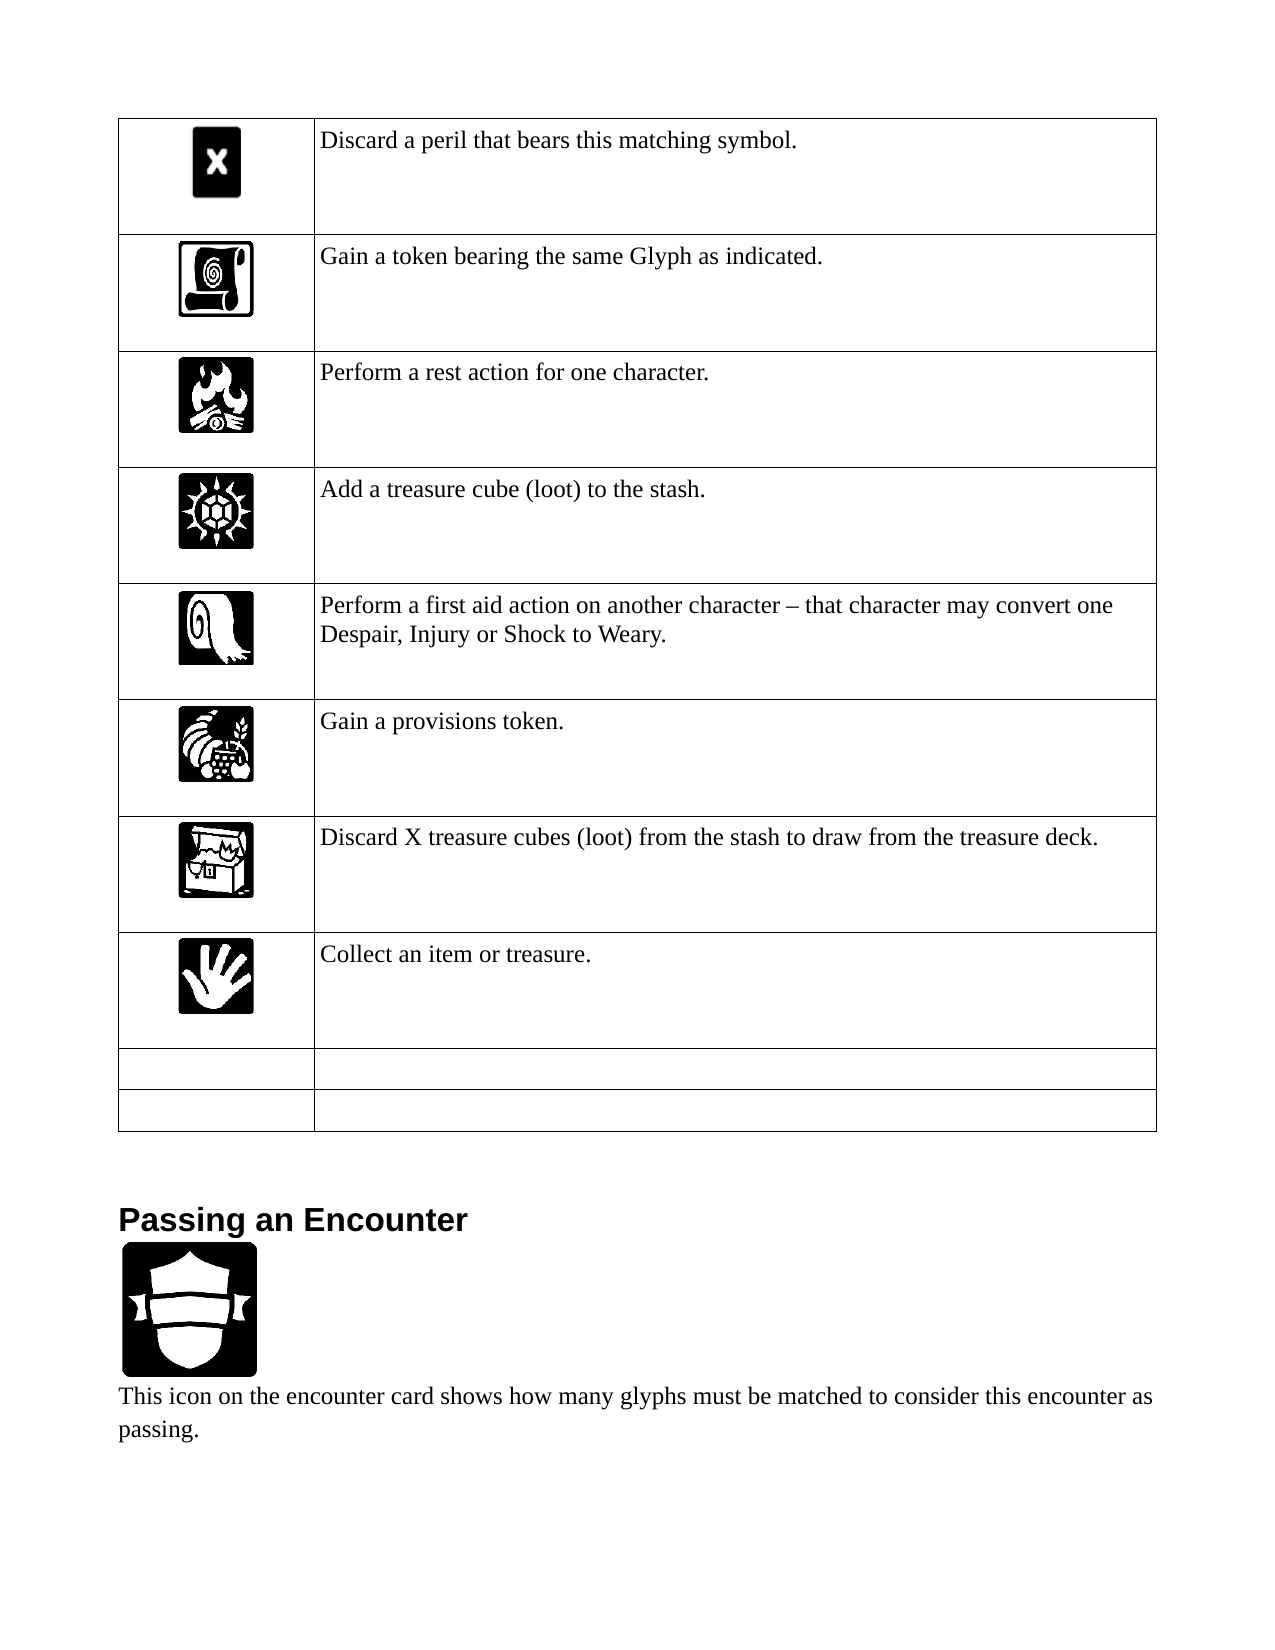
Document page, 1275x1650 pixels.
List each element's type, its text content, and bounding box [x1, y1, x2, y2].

table_cell [119, 468, 314, 583]
picture [178, 473, 254, 549]
picture [178, 357, 254, 433]
table_cell [119, 1090, 314, 1131]
table_cell Gain a provisions token. [315, 700, 1156, 816]
text This icon on the encounter card shows how many glyphs must be matched to consider this encounter as passing. [118, 1251, 1157, 1443]
table_cell [119, 235, 314, 351]
picture [178, 706, 254, 782]
table_cell Add a treasure cube (loot) to the stash. [315, 468, 1156, 583]
table_cell [119, 352, 314, 467]
table_cell Gain a token bearing the same Glyph as indicated. [315, 235, 1156, 351]
picture [178, 125, 254, 200]
table_cell [315, 1090, 1156, 1131]
picture [178, 241, 254, 317]
table_cell Collect an item or treasure. [315, 933, 1156, 1048]
table_cell [119, 700, 314, 816]
table_cell [119, 584, 314, 699]
subtitle Passing an Encounter [118, 1200, 1157, 1238]
table_cell Discard a peril that bears this matching symbol. [315, 119, 1156, 234]
table_cell Perform a rest action for one character. [315, 352, 1156, 467]
picture [178, 590, 254, 665]
table_cell [119, 119, 314, 234]
table_cell [119, 933, 314, 1048]
table_cell [119, 817, 314, 932]
picture [178, 822, 254, 898]
picture [122, 1242, 257, 1377]
table_cell [119, 1049, 314, 1089]
table_cell Discard X treasure cubes (loot) from the stash to draw from the treasure deck. [315, 817, 1156, 932]
picture [178, 938, 254, 1014]
table_cell Perform a first aid action on another character – that character may convert one Despair, Injury or Shock to Weary. [315, 584, 1156, 699]
table_cell [315, 1049, 1156, 1089]
